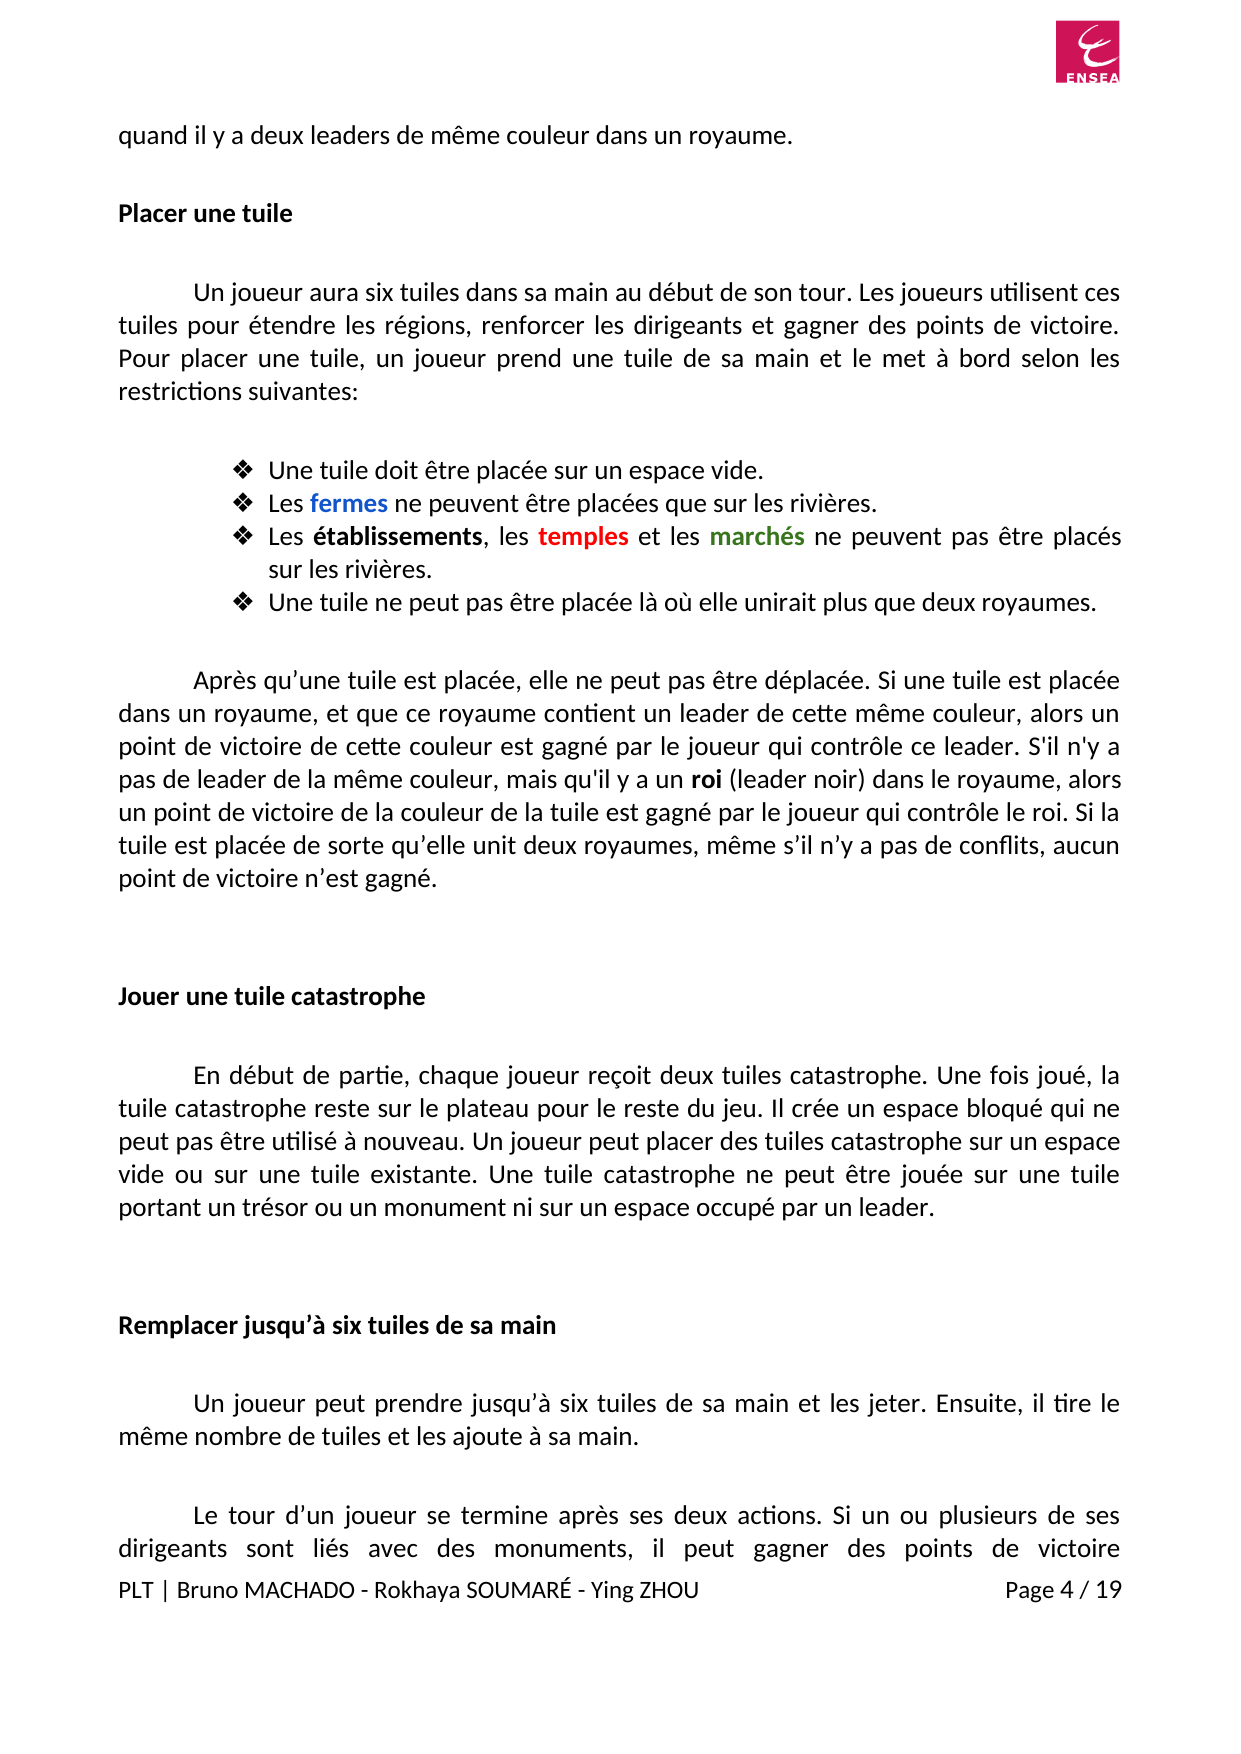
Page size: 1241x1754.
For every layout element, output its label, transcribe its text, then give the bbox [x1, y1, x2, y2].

list Les établissements, les temples et les marchés ne peuvent pas être placés sur les rivières. [231, 519, 1122, 585]
text Un joueur aura six tuiles dans sa main au début de son tour. Les joueurs utilisent ces tuiles pour étendre les régions, renforcer les dirigeants et gagner des points de victoire. Pour placer une tuile, un joueur prend une tuile de sa main et le met à bord selon les restrictions suivantes: [118, 275, 1122, 407]
text Placer une tuile [118, 197, 1122, 230]
list Les fermes ne peuvent être placées que sur les rivières. [231, 486, 1122, 519]
text En début de partie, chaque joueur reçoit deux tuiles catastrophe. Une fois joué, la tuile catastrophe reste sur le plateau pour le reste du jeu. Il crée un espace bloqué qui ne peut pas être utilisé à nouveau. Un joueur peut placer des tuiles catastrophe sur un espace vide ou sur une tuile existante. Une tuile catastrophe ne peut être jouée sur une tuile portant un trésor ou un monument ni sur un espace occupé par un leader. [118, 1058, 1122, 1223]
list Une tuile doit être placée sur un espace vide. [231, 453, 1122, 486]
list Une tuile ne peut pas être placée là où elle unirait plus que deux royaumes. [231, 585, 1122, 618]
text Remplacer jusqu’à six tuiles de sa main [118, 1308, 1122, 1341]
picture [1054, 18, 1122, 84]
text Après qu’une tuile est placée, elle ne peut pas être déplacée. Si une tuile est placée dans un royaume, et que ce royaume contient un leader de cette même couleur, alors un point de victoire de cette couleur est gagné par le joueur qui contrôle ce leader. S'il n'y a pas de leader de la même couleur, mais qu'il y a un roi (leader noir) dans le royaume, alors un point de victoire de la couleur de la tuile est gagné par le joueur qui contrôle le roi. Si la tuile est placée de sorte qu’elle unit deux royaumes, même s’il n’y a pas de conflits, aucun point de victoire n’est gagné. [118, 663, 1122, 894]
text quand il y a deux leaders de même couleur dans un royaume. [118, 118, 1122, 151]
text Jouer une tuile catastrophe [118, 979, 1122, 1012]
text Un joueur peut prendre jusqu’à six tuiles de sa main et les jeter. Ensuite, il tire le même nombre de tuiles et les ajoute à sa main. [118, 1386, 1122, 1452]
text Le tour d’un joueur se termine après ses deux actions. Si un ou plusieurs de ses dirigeants sont liés avec des monuments, il peut gagner des points de victoire [118, 1498, 1122, 1564]
